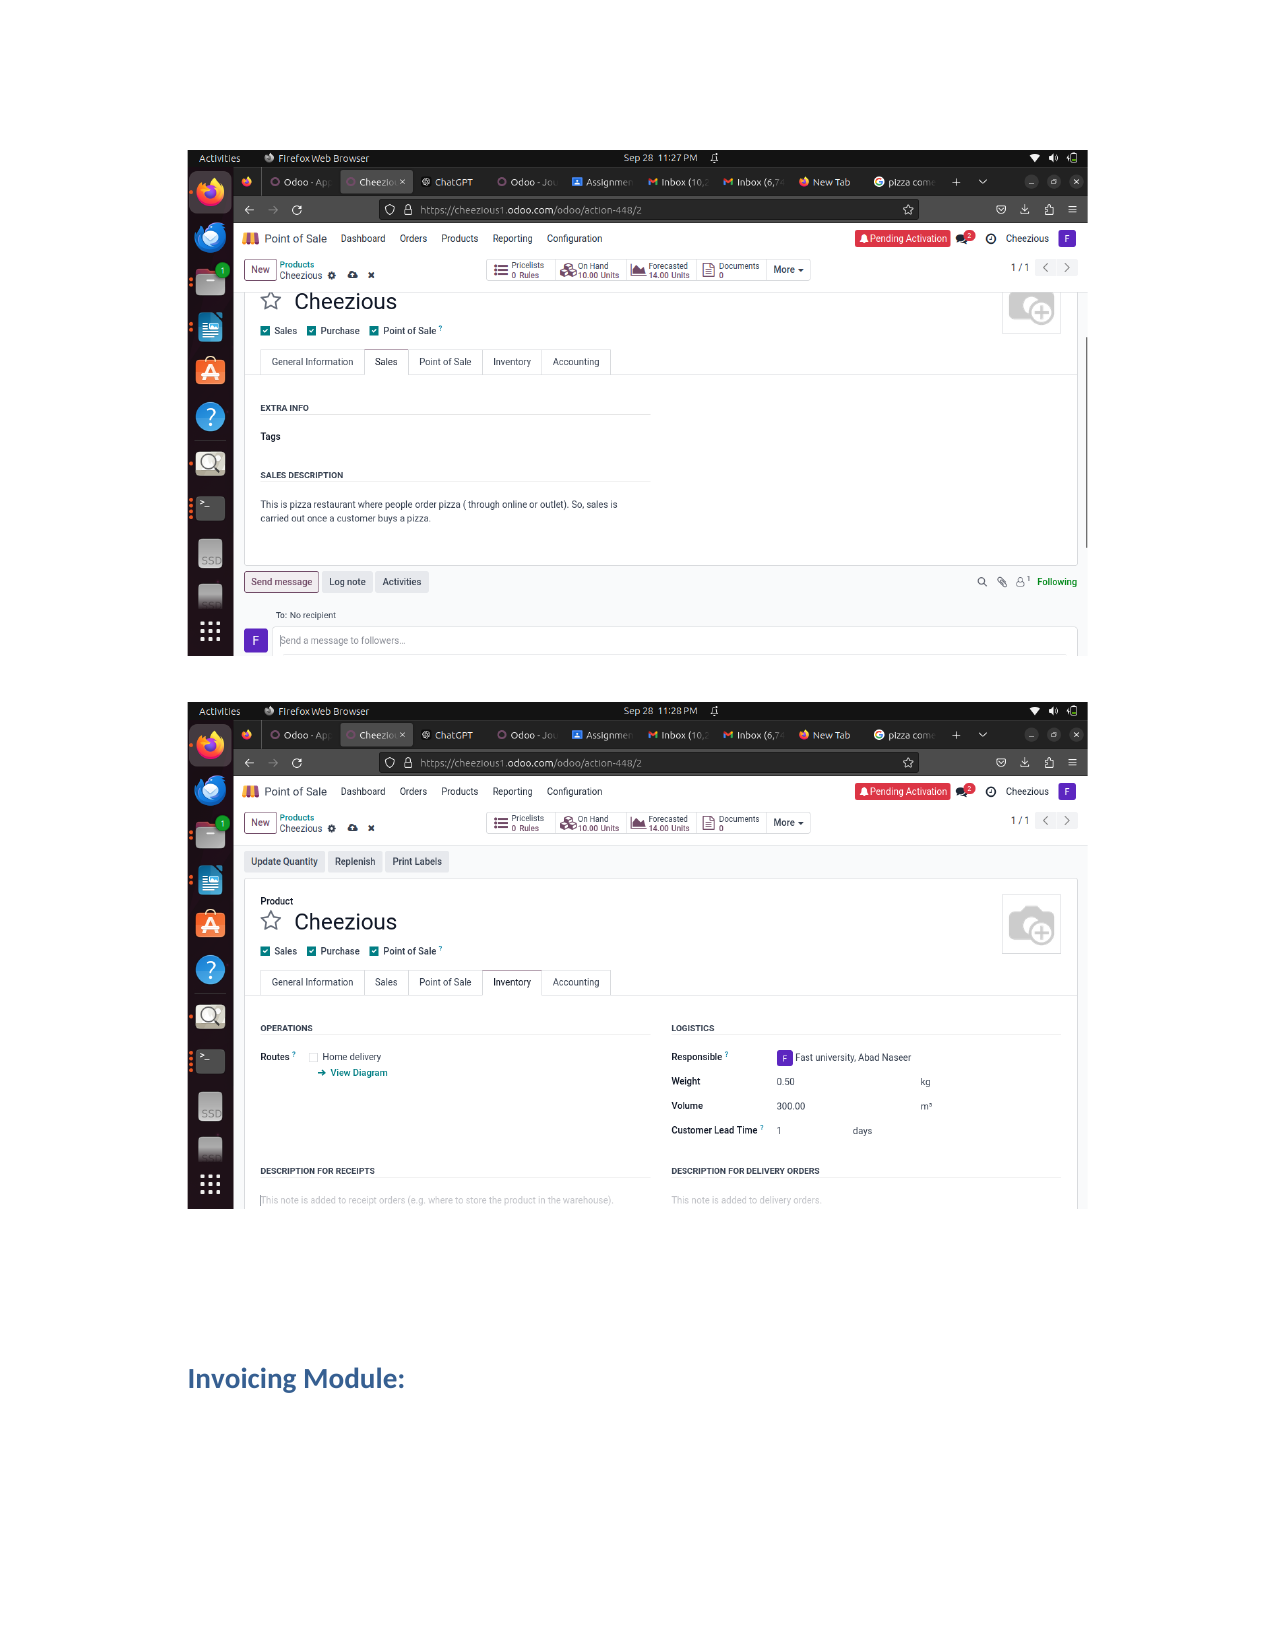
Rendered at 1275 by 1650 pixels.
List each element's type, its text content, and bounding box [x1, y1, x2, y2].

picture [187, 702, 1088, 1209]
picture [187, 150, 1088, 656]
subtitle Invoicing Module: [187, 1360, 1087, 1395]
